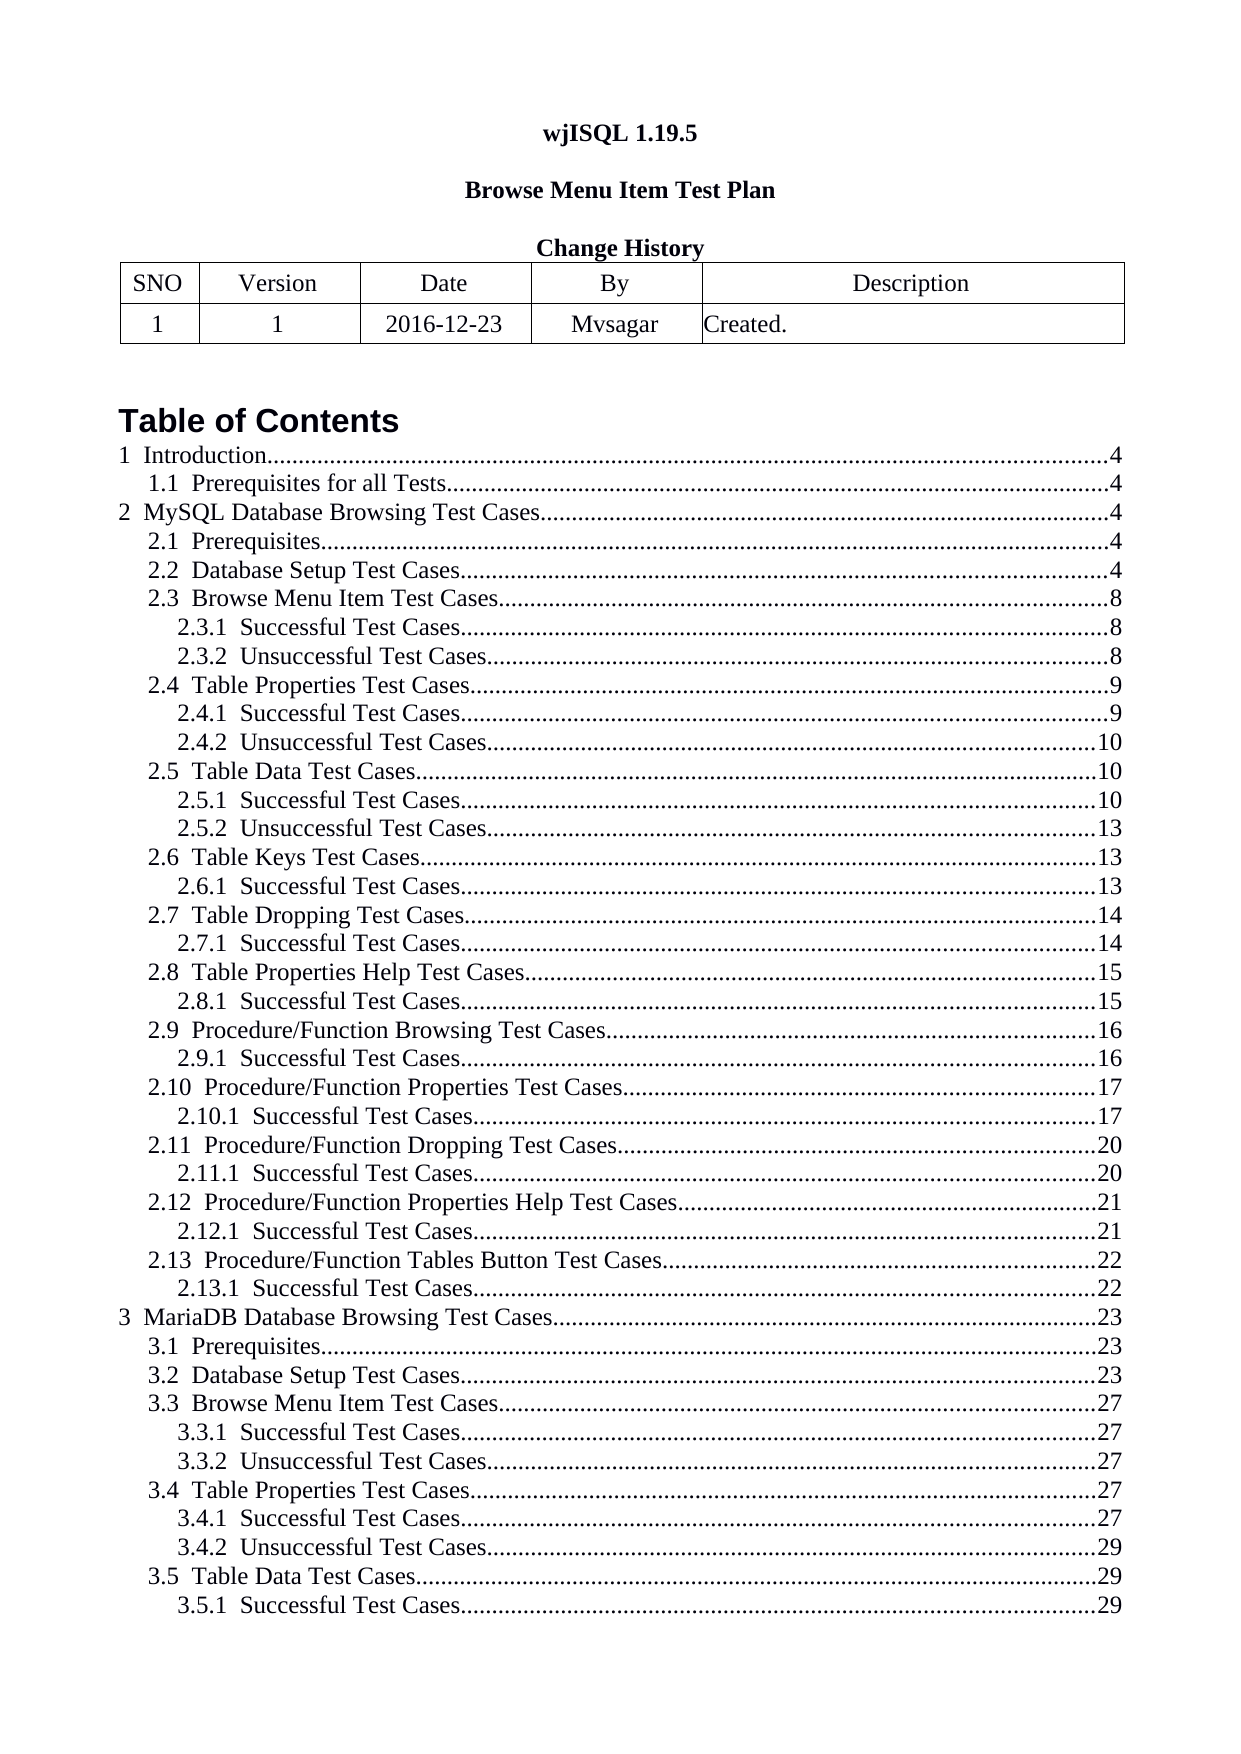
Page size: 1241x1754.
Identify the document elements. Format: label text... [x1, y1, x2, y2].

text 3.4 Table Properties Test Cases 27 [148, 1475, 1122, 1503]
text 3.5.1 Successful Test Cases 29 [177, 1590, 1122, 1618]
text 2 MySQL Database Browsing Test Cases 4 [118, 497, 1122, 526]
text 3 MariaDB Database Browsing Test Cases 23 [118, 1302, 1122, 1331]
text 2.11 Procedure/Function Dropping Test Cases 20 [148, 1130, 1122, 1158]
text 1 Introduction 4 [118, 440, 1122, 468]
table_header By [532, 263, 702, 303]
text 2.9 Procedure/Function Browsing Test Cases 16 [148, 1015, 1122, 1043]
table_header SNO [121, 263, 199, 303]
table_cell 1 [121, 304, 199, 343]
text 2.7 Table Dropping Test Cases 14 [148, 900, 1122, 928]
table_cell 2016-12-23 [361, 304, 531, 343]
text 2.3.2 Unsuccessful Test Cases 8 [177, 641, 1122, 670]
text 2.5.1 Successful Test Cases 10 [177, 785, 1122, 813]
text 2.4.1 Successful Test Cases 9 [177, 698, 1122, 727]
table_cell 1 [200, 304, 360, 343]
table_header Description [703, 263, 1124, 303]
text 2.13.1 Successful Test Cases 22 [177, 1273, 1122, 1302]
table_header Version [200, 263, 360, 303]
text 3.1 Prerequisites 23 [148, 1331, 1122, 1360]
text 3.2 Database Setup Test Cases 23 [148, 1360, 1122, 1388]
text 2.11.1 Successful Test Cases 20 [177, 1158, 1122, 1187]
text 2.13 Procedure/Function Tables Button Test Cases 22 [148, 1245, 1122, 1273]
text 3.4.2 Unsuccessful Test Cases 29 [177, 1532, 1122, 1561]
text 2.10 Procedure/Function Properties Test Cases 17 [148, 1072, 1122, 1101]
text wjISQL 1.19.5 [118, 118, 1122, 147]
text Change History [118, 233, 1122, 262]
text 3.5 Table Data Test Cases 29 [148, 1561, 1122, 1590]
text 3.3.2 Unsuccessful Test Cases 27 [177, 1446, 1122, 1475]
table_header Date [361, 263, 531, 303]
text 2.9.1 Successful Test Cases 16 [177, 1043, 1122, 1072]
table_cell Mvsagar [532, 304, 702, 343]
text 2.1 Prerequisites 4 [148, 526, 1122, 555]
text Browse Menu Item Test Plan [118, 176, 1122, 204]
text 2.4 Table Properties Test Cases 9 [148, 670, 1122, 698]
subtitle Table of Contents [118, 401, 1122, 440]
text 1.1 Prerequisites for all Tests 4 [148, 468, 1122, 497]
text 2.8.1 Successful Test Cases 15 [177, 986, 1122, 1015]
text 2.12 Procedure/Function Properties Help Test Cases 21 [148, 1187, 1122, 1216]
text 2.5 Table Data Test Cases 10 [148, 756, 1122, 785]
text 2.12.1 Successful Test Cases 21 [177, 1216, 1122, 1245]
text 3.3 Browse Menu Item Test Cases 27 [148, 1388, 1122, 1417]
text 2.4.2 Unsuccessful Test Cases 10 [177, 727, 1122, 756]
text 2.7.1 Successful Test Cases 14 [177, 928, 1122, 957]
table_cell Created. [703, 304, 1124, 343]
text 2.6 Table Keys Test Cases 13 [148, 842, 1122, 871]
text 2.10.1 Successful Test Cases 17 [177, 1101, 1122, 1130]
text 2.3 Browse Menu Item Test Cases 8 [148, 583, 1122, 612]
text 2.3.1 Successful Test Cases 8 [177, 612, 1122, 641]
text 3.4.1 Successful Test Cases 27 [177, 1503, 1122, 1532]
text 3.3.1 Successful Test Cases 27 [177, 1417, 1122, 1446]
text 2.2 Database Setup Test Cases 4 [148, 555, 1122, 583]
text 2.6.1 Successful Test Cases 13 [177, 871, 1122, 900]
text 2.8 Table Properties Help Test Cases 15 [148, 957, 1122, 986]
text 2.5.2 Unsuccessful Test Cases 13 [177, 813, 1122, 842]
